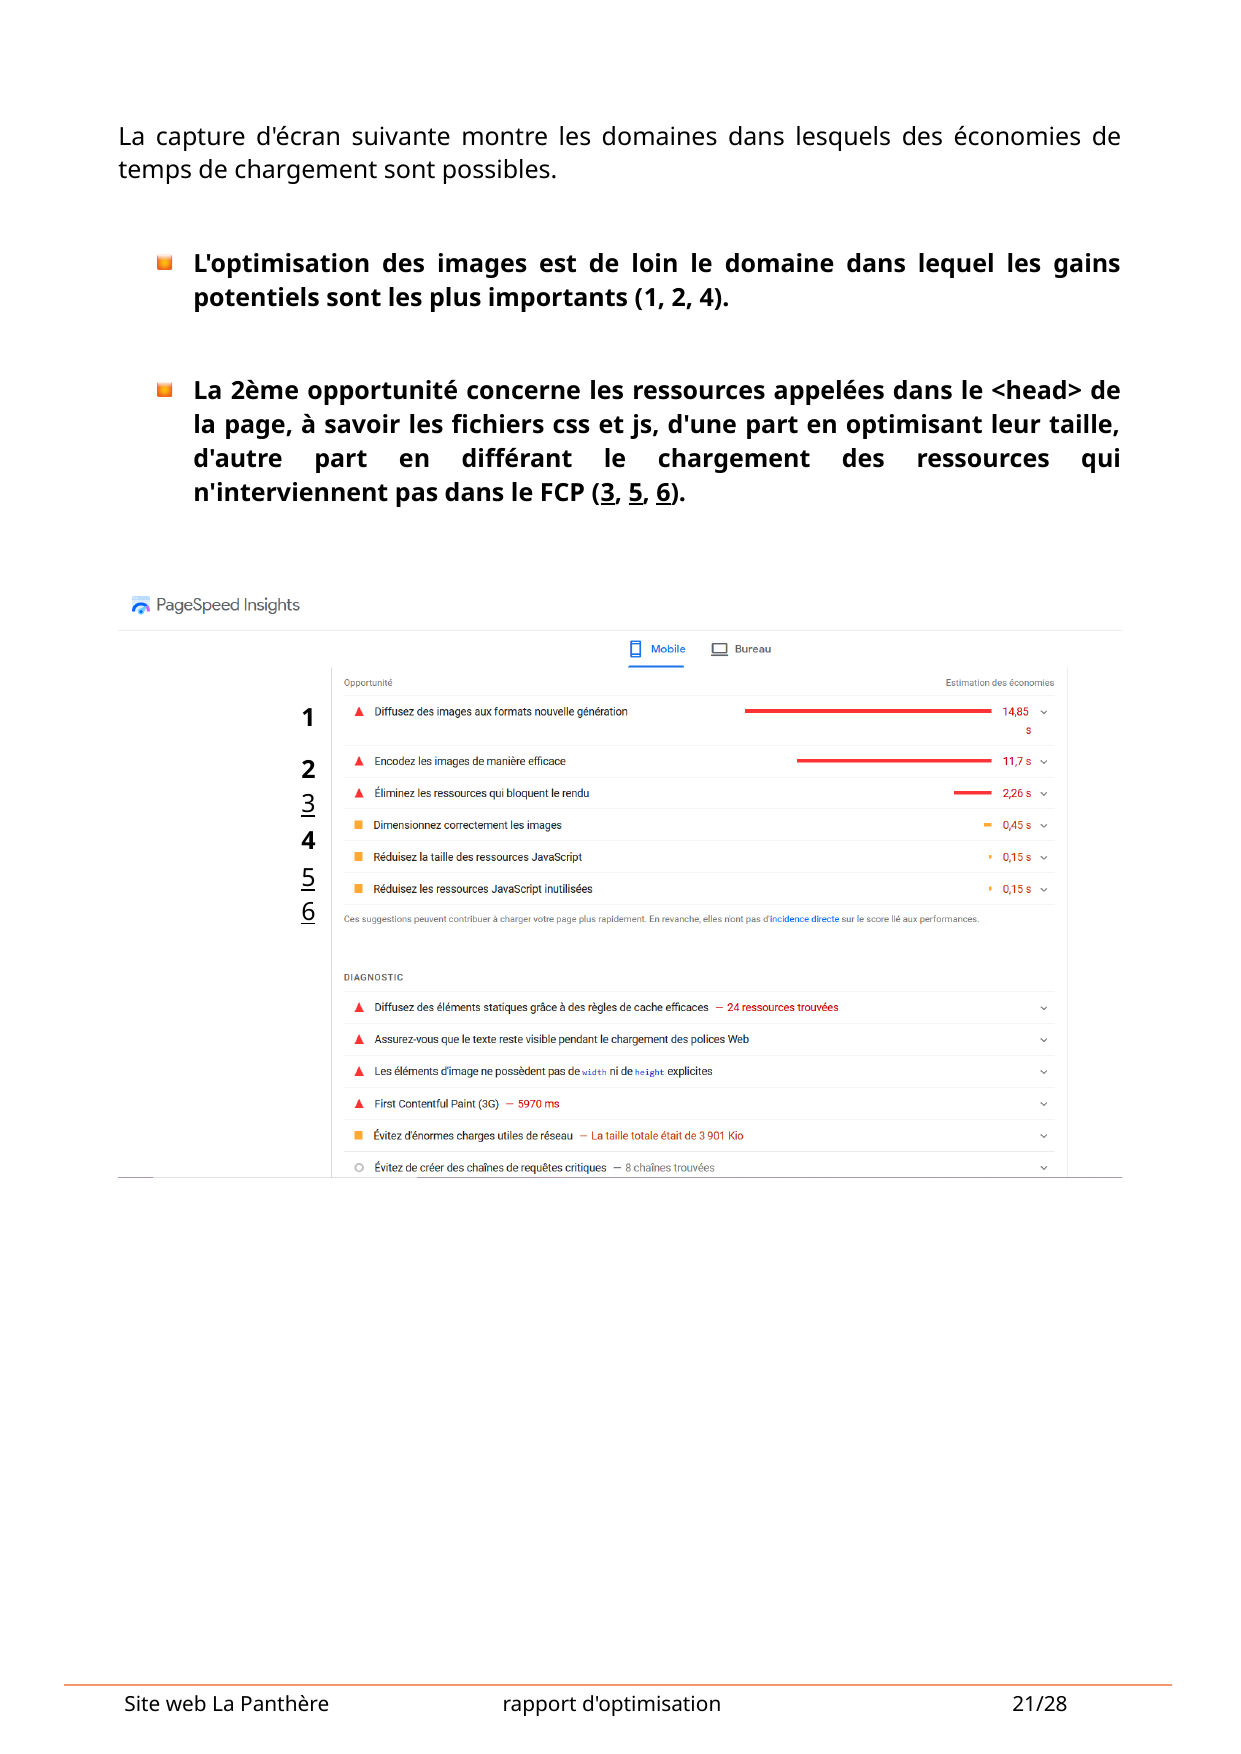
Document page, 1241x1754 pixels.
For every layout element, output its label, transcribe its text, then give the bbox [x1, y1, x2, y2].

picture [118, 583, 1123, 1178]
text La capture d'écran suivante montre les domaines dans lesquels des économies de temps de chargement sont possibles. [118, 118, 1122, 186]
list L'optimisation des images est de loin le domaine dans lequel les gains potentiels sont les plus importants (1, 2, 4). [156, 245, 1122, 313]
list La 2ème opportunité concerne les ressources appelées dans le <head> de la page, à savoir les fichiers css et js, d'une part en optimisant leur taille, d'autre part en différant le chargement des ressources qui n'interviennent pas dans le FCP (3, 5, 6). [156, 372, 1122, 509]
